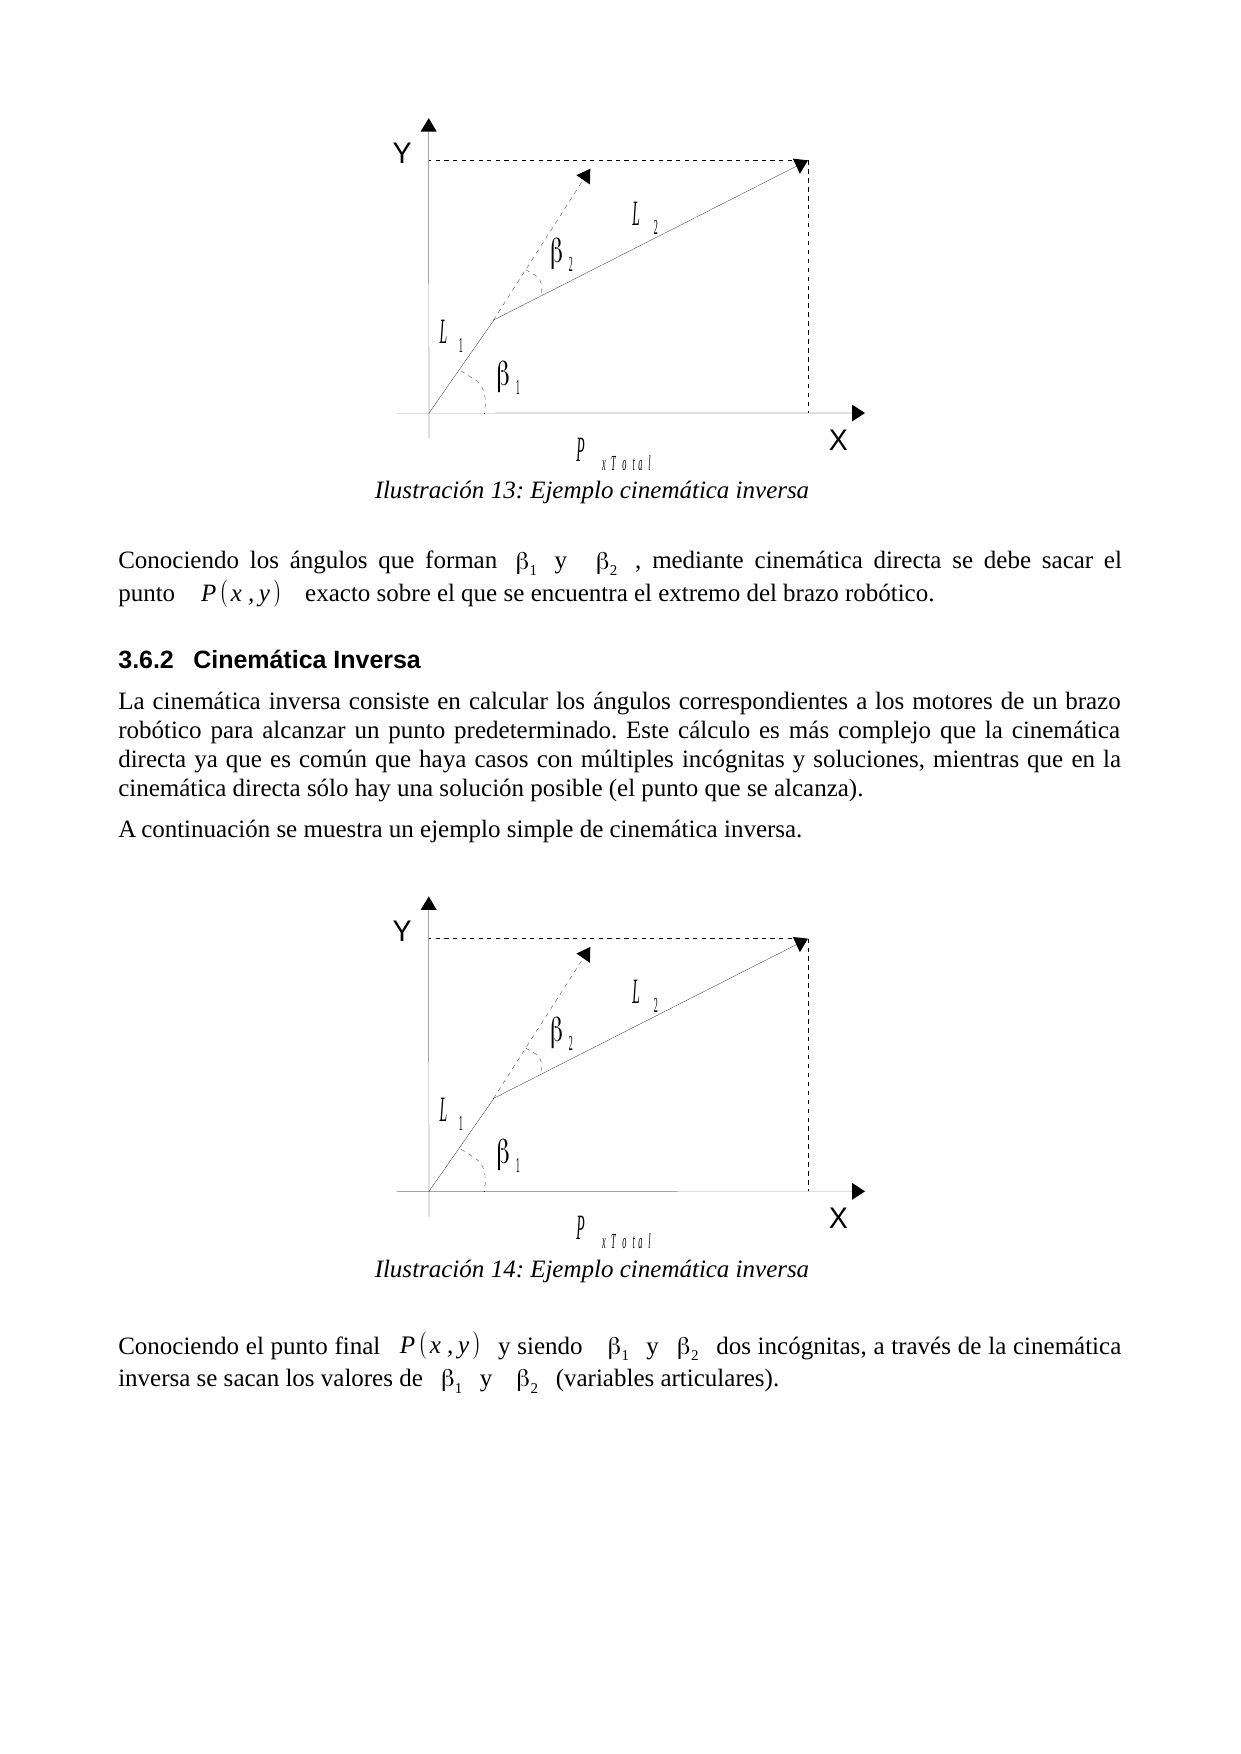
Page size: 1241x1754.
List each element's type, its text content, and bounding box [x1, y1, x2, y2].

text Conociendo los ángulos que formany , mediante cinemática directa se debe sacar el punto exacto sobre el que se encuentra el extremo del brazo robótico. [118, 546, 1122, 608]
text Conociendo el punto finaly siendo ydos incógnitas, a través de la cinemática inversa se sacan los valores dey (variables articulares). [118, 1331, 1122, 1396]
text La cinemática inversa consiste en calcular los ángulos correspondientes a los motores de un brazo robótico para alcanzar un punto predeterminado. Este cálculo es más complejo que la cinemática directa ya que es común que haya casos con múltiples incógnitas y soluciones, mientras que en la cinemática directa sólo hay una solución posible (el punto que se alcanza). [118, 686, 1122, 801]
text A continuación se muestra un ejemplo simple de cinemática inversa. [118, 814, 1122, 843]
text Ilustración 13: Ejemplo cinemática inversa [374, 131, 866, 504]
subtitle Cinemática Inversa [118, 645, 1122, 674]
text Ilustración 14: Ejemplo cinemática inversa [374, 909, 866, 1283]
